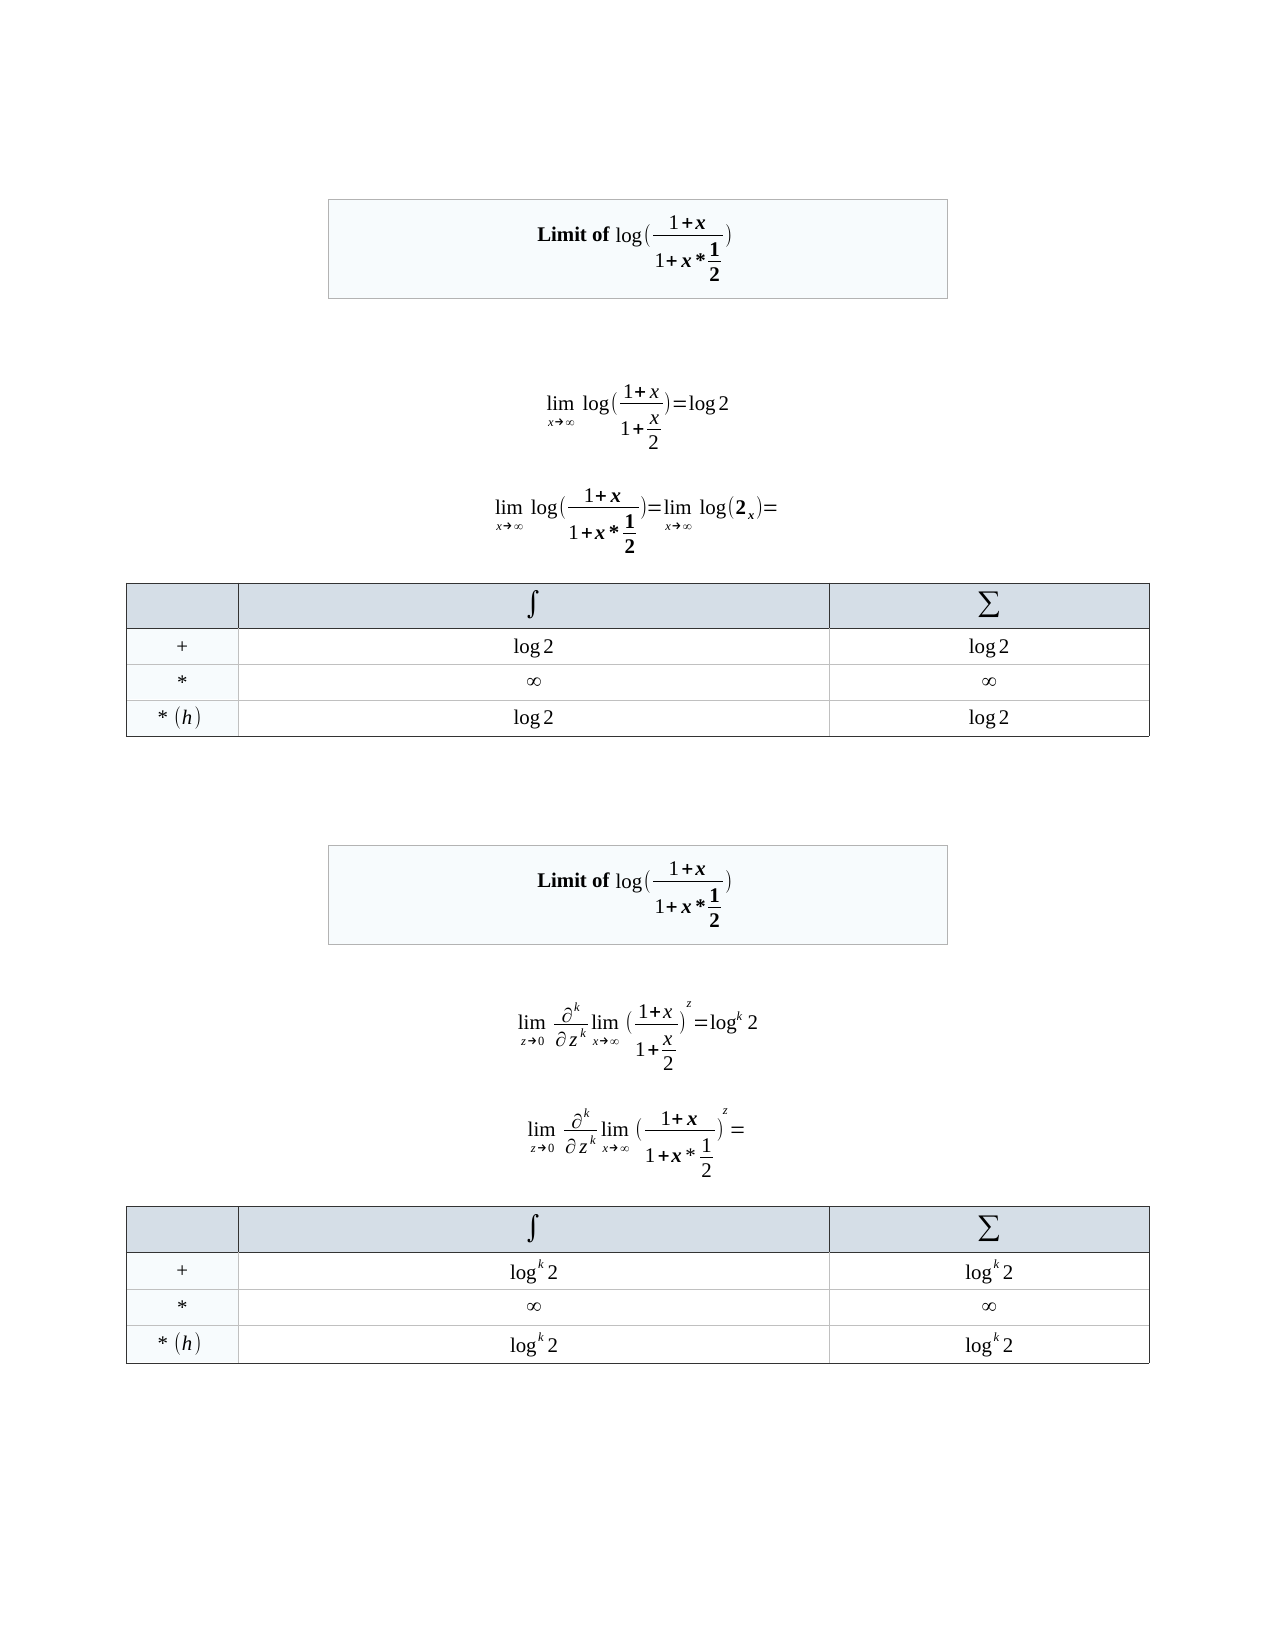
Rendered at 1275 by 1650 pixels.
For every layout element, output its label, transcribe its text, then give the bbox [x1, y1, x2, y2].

table_cell [239, 665, 829, 699]
table_cell [239, 1253, 829, 1289]
table_header [830, 584, 1149, 628]
table_cell [830, 1253, 1149, 1289]
table_cell [239, 1290, 829, 1325]
table_header [239, 584, 829, 628]
table_cell * [127, 1290, 238, 1325]
table_cell [830, 1290, 1149, 1325]
table_cell + [127, 1253, 238, 1289]
table_cell * [127, 701, 238, 736]
table_header [239, 1207, 829, 1252]
table_cell [830, 665, 1149, 699]
table_cell * [127, 1326, 238, 1362]
table_header [127, 584, 238, 628]
table_cell [239, 701, 829, 736]
text Limit of [329, 846, 947, 944]
table_cell + [127, 629, 238, 664]
table_cell * [127, 665, 238, 699]
table_cell [239, 1326, 829, 1362]
table_cell [830, 701, 1149, 736]
table_cell [239, 629, 829, 664]
table_header [127, 1207, 238, 1252]
text Limit of [329, 200, 947, 298]
table_cell [830, 629, 1149, 664]
table_cell [830, 1326, 1149, 1362]
table_header [830, 1207, 1149, 1252]
